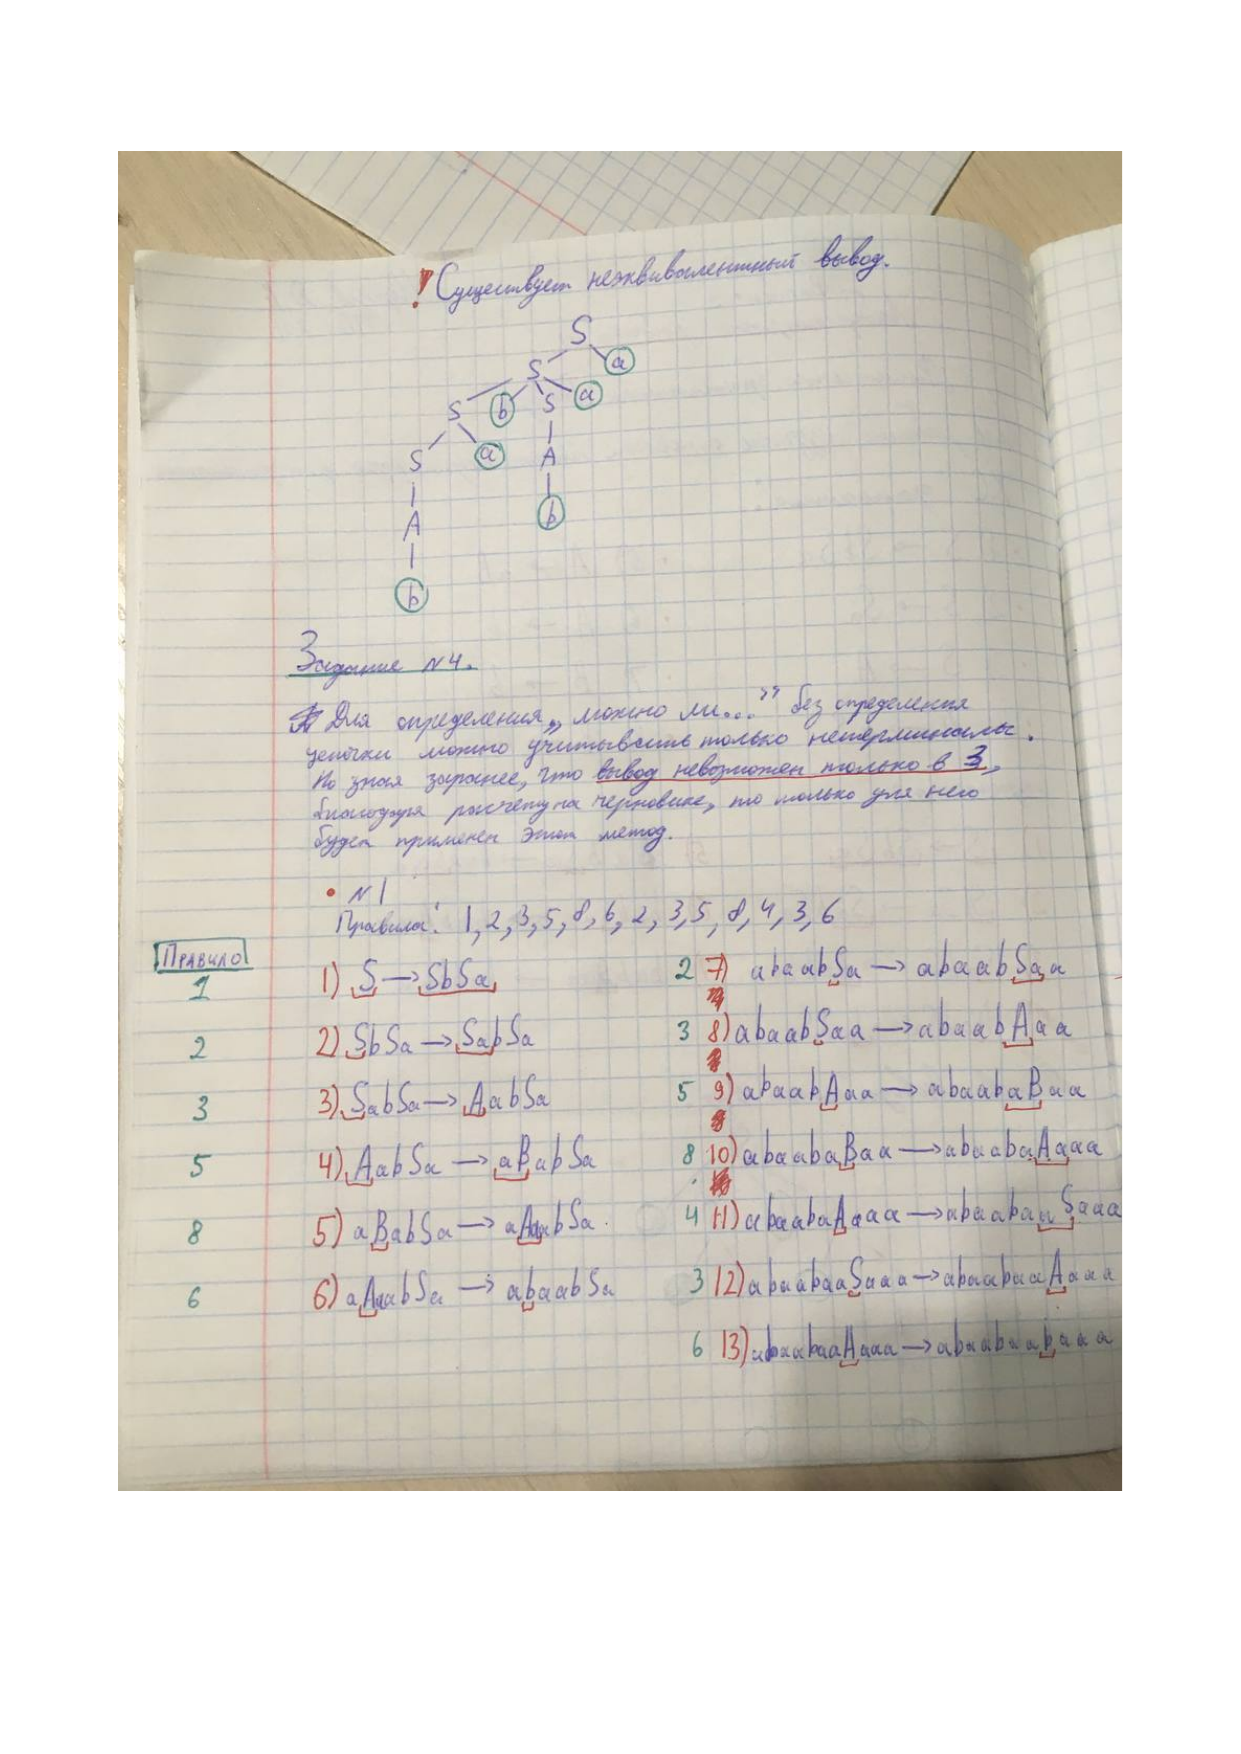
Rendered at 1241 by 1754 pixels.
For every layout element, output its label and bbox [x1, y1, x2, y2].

picture [118, 151, 1123, 1491]
